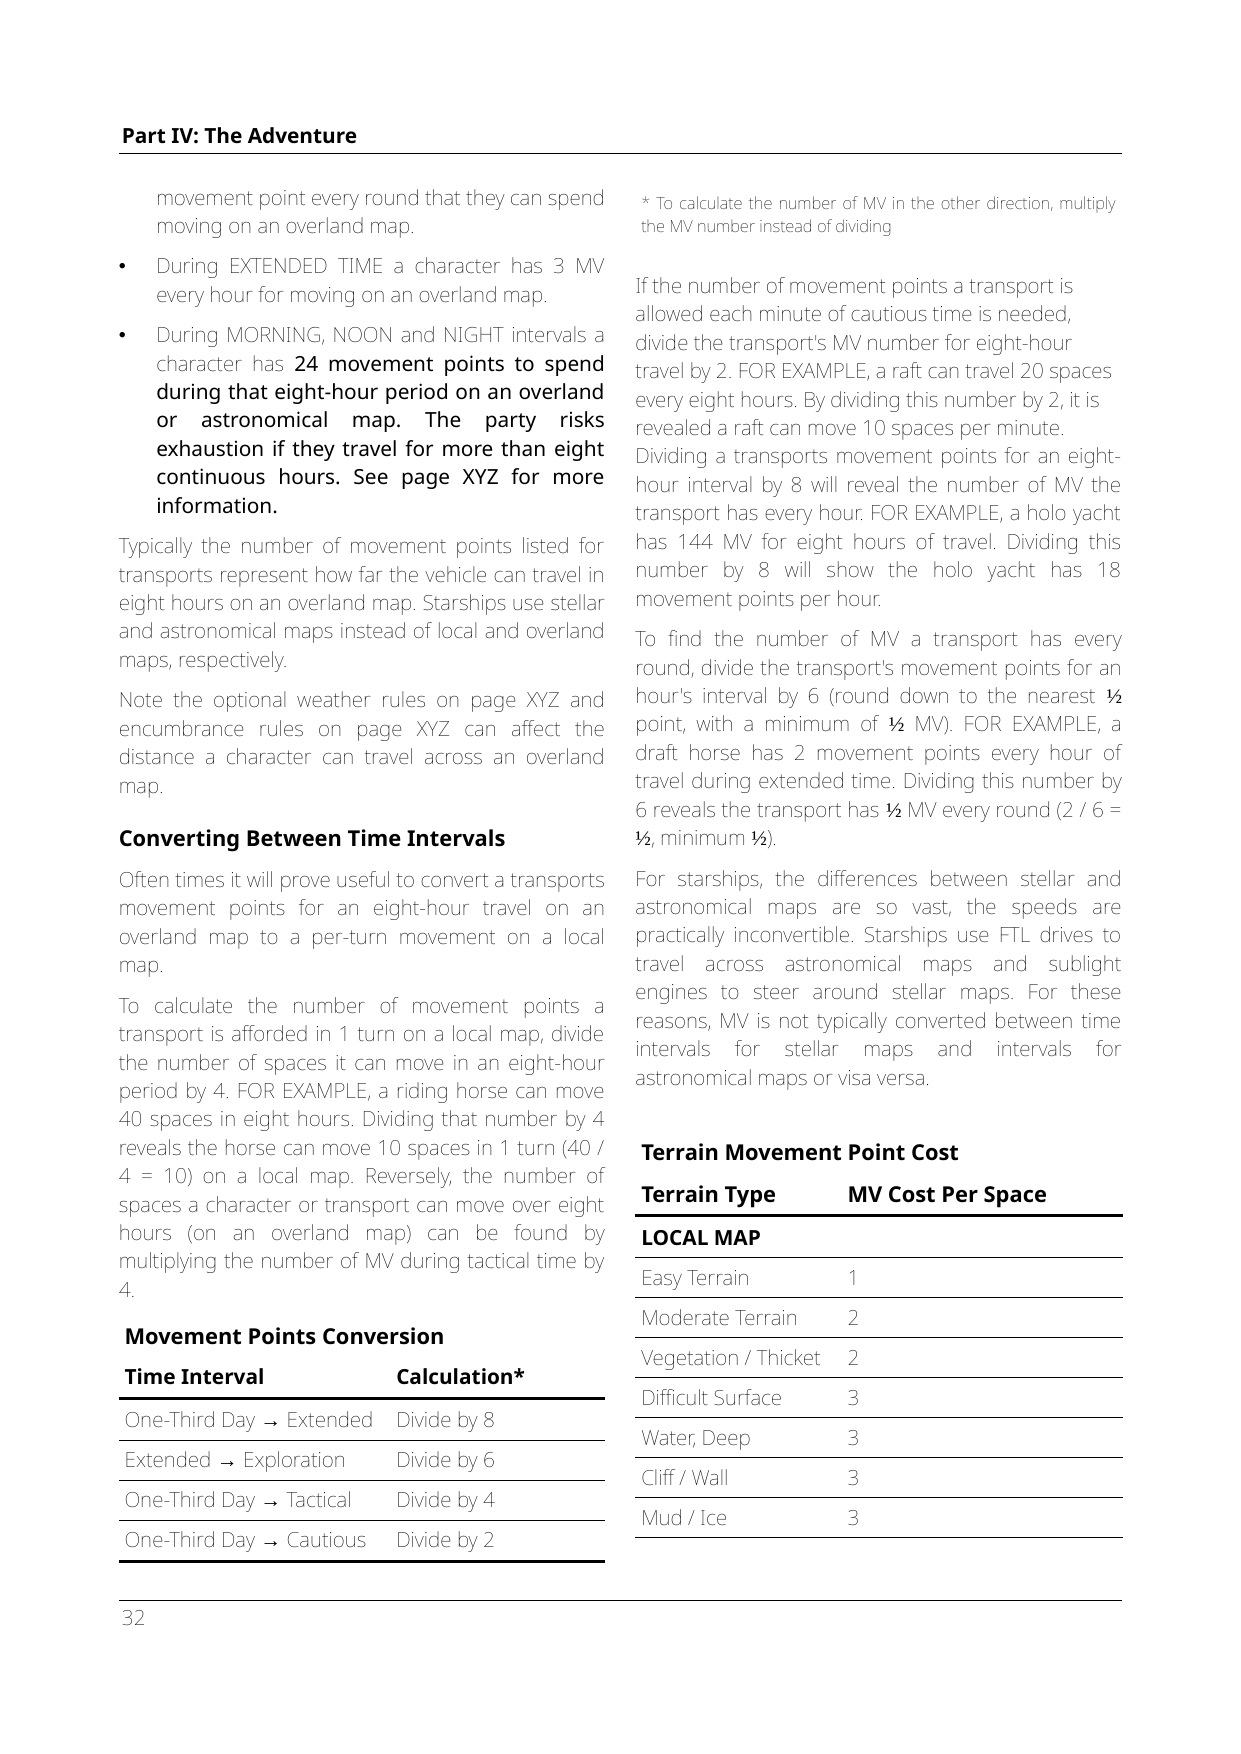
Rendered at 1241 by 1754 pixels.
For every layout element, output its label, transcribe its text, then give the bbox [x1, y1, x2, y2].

table_cell 1 [841, 1258, 1123, 1297]
text Dividing a transports movement points for an eight-hour interval by 8 will reveal the number of MV the transport has every hour. FOR EXAMPLE, a holo yacht has 144 MV for eight hours of travel. Dividing this number by 8 will show the holo yacht has 18 movement points per hour. [635, 442, 1122, 612]
table_cell Mud / Ice [635, 1498, 841, 1537]
table_cell Moderate Terrain [635, 1298, 841, 1337]
table_cell Extended → Exploration [119, 1441, 390, 1480]
table_cell 2 [841, 1338, 1123, 1377]
text To find the number of MV a transport has every round, divide the transport's movement points for an hour's interval by 6 (round down to the nearest ½ point, with a minimum of ½ MV). FOR EXAMPLE, a draft horse has 2 movement points every hour of travel during extended time. Dividing this number by 6 reveals the transport has ½ MV every round (2 / 6 = ½, minimum ½). [635, 624, 1122, 852]
text If the number of movement points a transport is allowed each minute of cautious time is needed, divide the transport's MV number for eight-hour travel by 2. FOR EXAMPLE, a raft can travel 20 spaces every eight hours. By dividing this number by 2, it is revealed a raft can move 10 spaces per minute. [635, 271, 1122, 442]
table_cell Divide by 4 [390, 1481, 605, 1520]
list movement point every round that they can spend moving on an overland map. [118, 183, 605, 239]
text Typically the number of movement points listed for transports represent how far the vehicle can travel in eight hours on an overland map. Starships use stellar and astronomical maps instead of local and overland maps, respectively. [118, 531, 605, 673]
table_cell Time Interval [119, 1357, 390, 1397]
table_cell One-Third Day → Extended [119, 1400, 390, 1440]
table_cell One-Third Day → Cautious [119, 1521, 390, 1560]
list During MORNING, NOON and NIGHT intervals a character has 24 movement points to spend during that eight-hour period on an overland or astronomical map. The party risks exhaustion if they travel for more than eight continuous hours. See page XYZ for more information. [118, 320, 605, 519]
table_cell LOCAL MAP [635, 1217, 1123, 1257]
table_cell 3 [841, 1498, 1123, 1537]
table_cell Easy Terrain [635, 1258, 841, 1297]
text Note the optional weather rules on page XYZ and encumbrance rules on page XYZ can affect the distance a character can travel across an overland map. [118, 686, 605, 799]
text Converting Between Time Intervals [118, 823, 605, 853]
table_header Movement Points Conversion [119, 1316, 605, 1357]
table_cell Water, Deep [635, 1418, 841, 1457]
table_cell Divide by 2 [390, 1521, 605, 1560]
table_cell Vegetation / Thicket [635, 1338, 841, 1377]
table_cell One-Third Day → Tactical [119, 1481, 390, 1520]
table_header Terrain Movement Point Cost [635, 1132, 1123, 1173]
table_cell 3 [841, 1378, 1123, 1417]
table_cell Calculation* [390, 1357, 605, 1397]
table_cell * To calculate the number of MV in the other direction, multiply the MV number instead of dividing [635, 183, 1122, 243]
list During EXTENDED TIME a character has 3 MV every hour for moving on an overland map. [118, 251, 605, 308]
table_cell Difficult Surface [635, 1378, 841, 1417]
table_cell Divide by 8 [390, 1400, 605, 1440]
table_cell MV Cost Per Space [841, 1173, 1123, 1214]
table_cell 3 [841, 1418, 1123, 1457]
text For starships, the differences between stellar and astronomical maps are so vast, the speeds are practically inconvertible. Starships use FTL drives to travel across astronomical maps and sublight engines to steer around stellar maps. For these reasons, MV is not typically converted between time intervals for stellar maps and intervals for astronomical maps or visa versa. [635, 864, 1122, 1091]
table_cell 2 [841, 1298, 1123, 1337]
table_cell Cliff / Wall [635, 1458, 841, 1497]
table_cell Divide by 6 [390, 1441, 605, 1480]
text Often times it will prove useful to convert a transports movement points for an eight-hour travel on an overland map to a per-turn movement on a local map. [118, 865, 605, 979]
table_cell 3 [841, 1458, 1123, 1497]
text To calculate the number of movement points a transport is afforded in 1 turn on a local map, divide the number of spaces it can move in an eight-hour period by 4. FOR EXAMPLE, a riding horse can move 40 spaces in eight hours. Dividing that number by 4 reveals the horse can move 10 spaces in 1 turn (40 / 4 = 10) on a local map. Reversely, the number of spaces a character or transport can move over eight hours (on an overland map) can be found by multiplying the number of MV during tactical time by 4. [118, 991, 605, 1303]
table_cell Terrain Type [635, 1173, 841, 1214]
